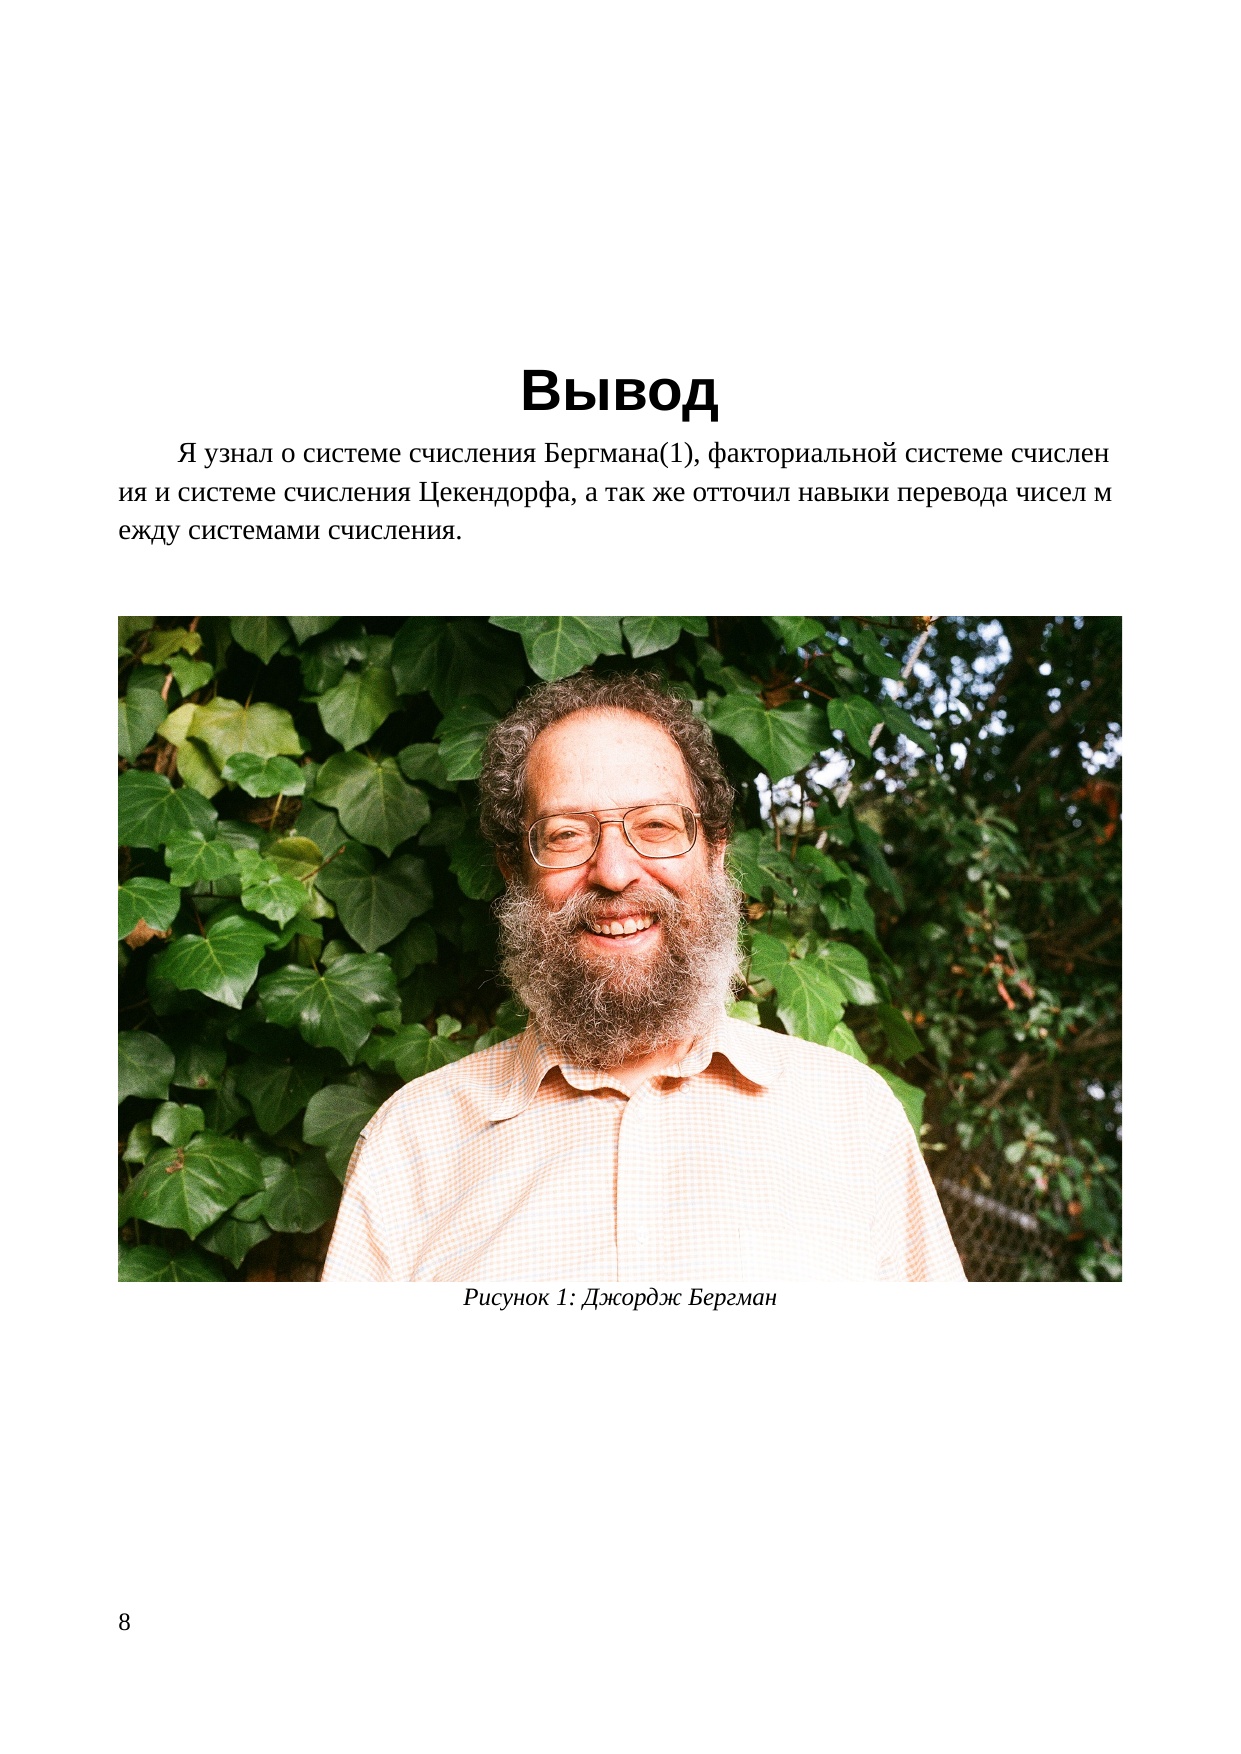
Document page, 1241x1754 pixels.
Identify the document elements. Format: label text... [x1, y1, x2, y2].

text Рисунок 1: Джордж Бергман [118, 1282, 1122, 1310]
title Вывод [118, 356, 1122, 423]
text Я узнал о системе счисления Бергмана(1), факториальной системе счисления и системе счисления Цекендорфа, а так же отточил навыки перевода чисел между системами счисления. [118, 435, 1122, 584]
picture [118, 616, 1123, 1282]
